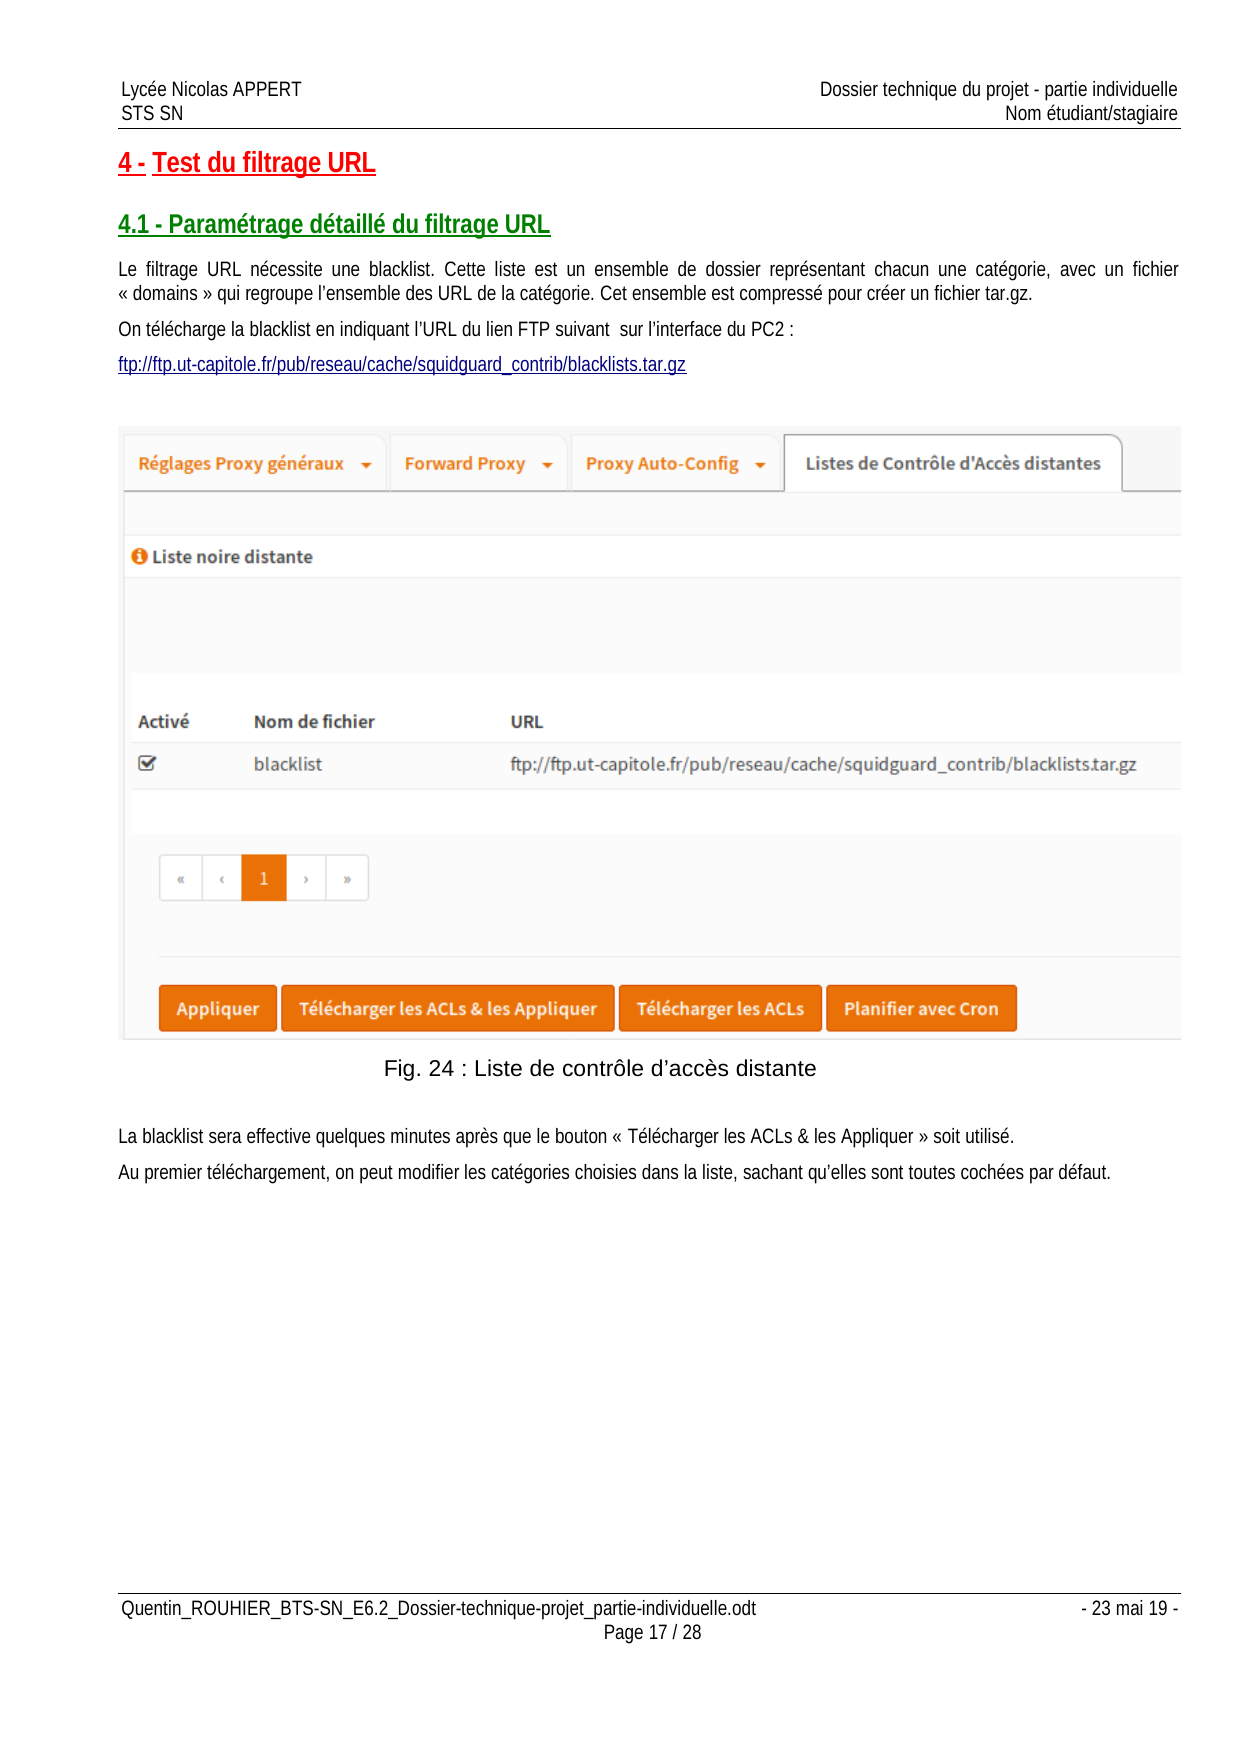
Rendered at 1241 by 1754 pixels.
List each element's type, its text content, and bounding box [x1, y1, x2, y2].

text ftp://ftp.ut-capitole.fr/pub/reseau/cache/squidguard_contrib/blacklists.tar.gz [118, 352, 1181, 376]
subtitle 4.1 - Paramétrage détaillé du filtrage URL [118, 208, 1181, 239]
text Le filtrage URL nécessite une blacklist. Cette liste est un ensemble de dossier représentant chacun une catégorie, avec un fichier « domains » qui regroupe l’ensemble des URL de la catégorie. Cet ensemble est compressé pour créer un fichier tar.gz. [118, 257, 1181, 304]
text On télécharge la blacklist en indiquant l’URL du lien FTP suivant sur l’interface du PC2 : [118, 316, 1181, 340]
picture [118, 426, 1182, 1040]
text La blacklist sera effective quelques minutes après que le bouton « Télécharger les ACLs & les Appliquer » soit utilisé. [118, 1124, 1181, 1148]
text Au premier téléchargement, on peut modifier les catégories choisies dans la liste, sachant qu’elles sont toutes cochées par défaut. [118, 1160, 1181, 1184]
subtitle 4 - Test du filtrage URL [118, 145, 1181, 178]
